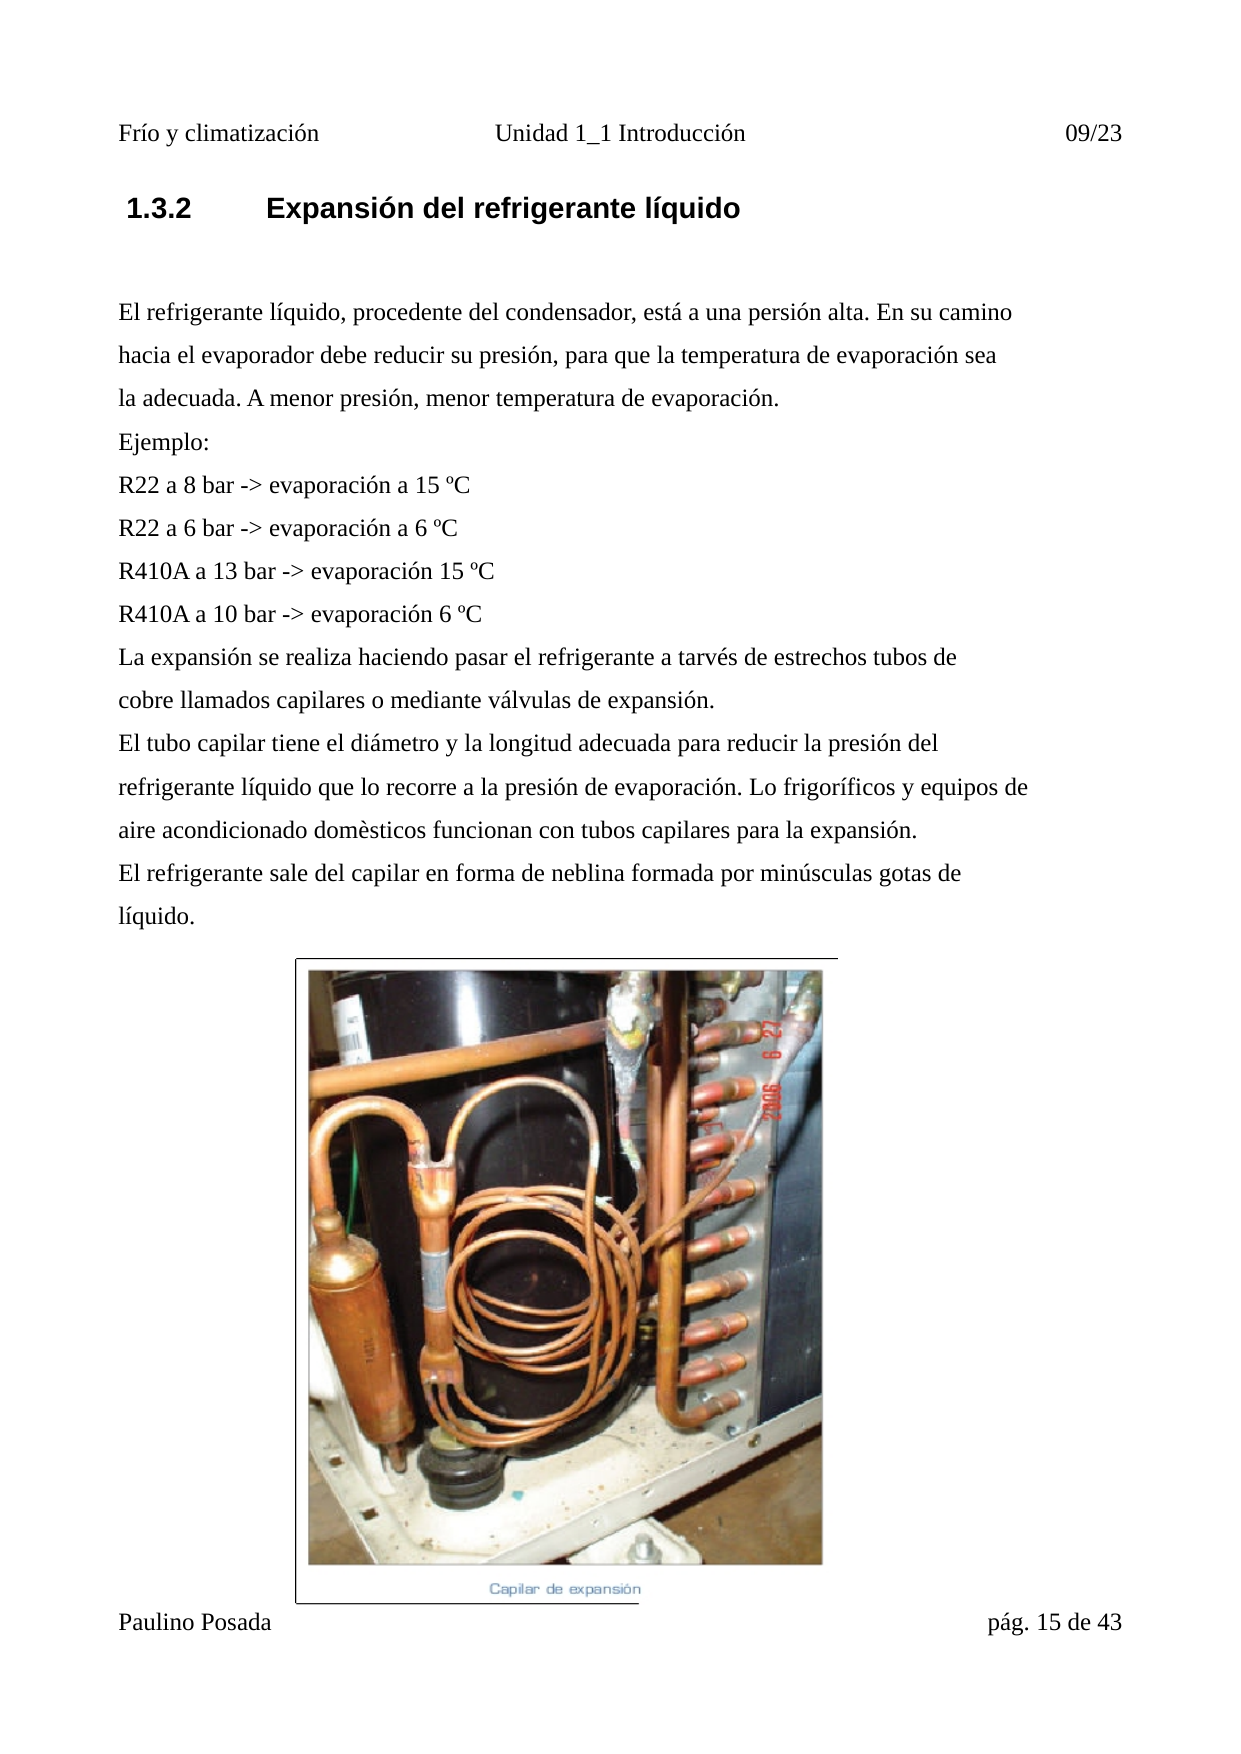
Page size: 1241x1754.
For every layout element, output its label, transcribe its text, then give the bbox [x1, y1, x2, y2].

text hacia el evaporador debe reducir su presión, para que la temperatura de evaporación sea [118, 340, 1122, 369]
text la adecuada. A menor presión, menor temperatura de evaporación. [118, 383, 1122, 412]
text aire acondicionado domèsticos funcionan con tubos capilares para la expansión. [118, 815, 1122, 843]
text R22 a 8 bar -> evaporación a 15 ºC [118, 470, 1122, 498]
text R410A a 10 bar -> evaporación 6 ºC [118, 599, 1122, 628]
text La expansión se realiza haciendo pasar el refrigerante a tarvés de estrechos tubos de [118, 642, 1122, 671]
text R22 a 6 bar -> evaporación a 6 ºC [118, 513, 1122, 542]
text El refrigerante líquido, procedente del condensador, está a una persión alta. En su camino [118, 297, 1122, 326]
text R410A a 13 bar -> evaporación 15 ºC [118, 556, 1122, 585]
picture [295, 958, 838, 1609]
text Ejemplo: [118, 427, 1122, 455]
text refrigerante líquido que lo recorre a la presión de evaporación. Lo frigoríficos y equipos de [118, 772, 1122, 800]
text líquido. [118, 901, 1122, 930]
text El tubo capilar tiene el diámetro y la longitud adecuada para reducir la presión del [118, 728, 1122, 757]
text El refrigerante sale del capilar en forma de neblina formada por minúsculas gotas de [118, 858, 1122, 887]
subtitle Expansión del refrigerante líquido [118, 191, 1122, 225]
text cobre llamados capilares o mediante válvulas de expansión. [118, 685, 1122, 714]
